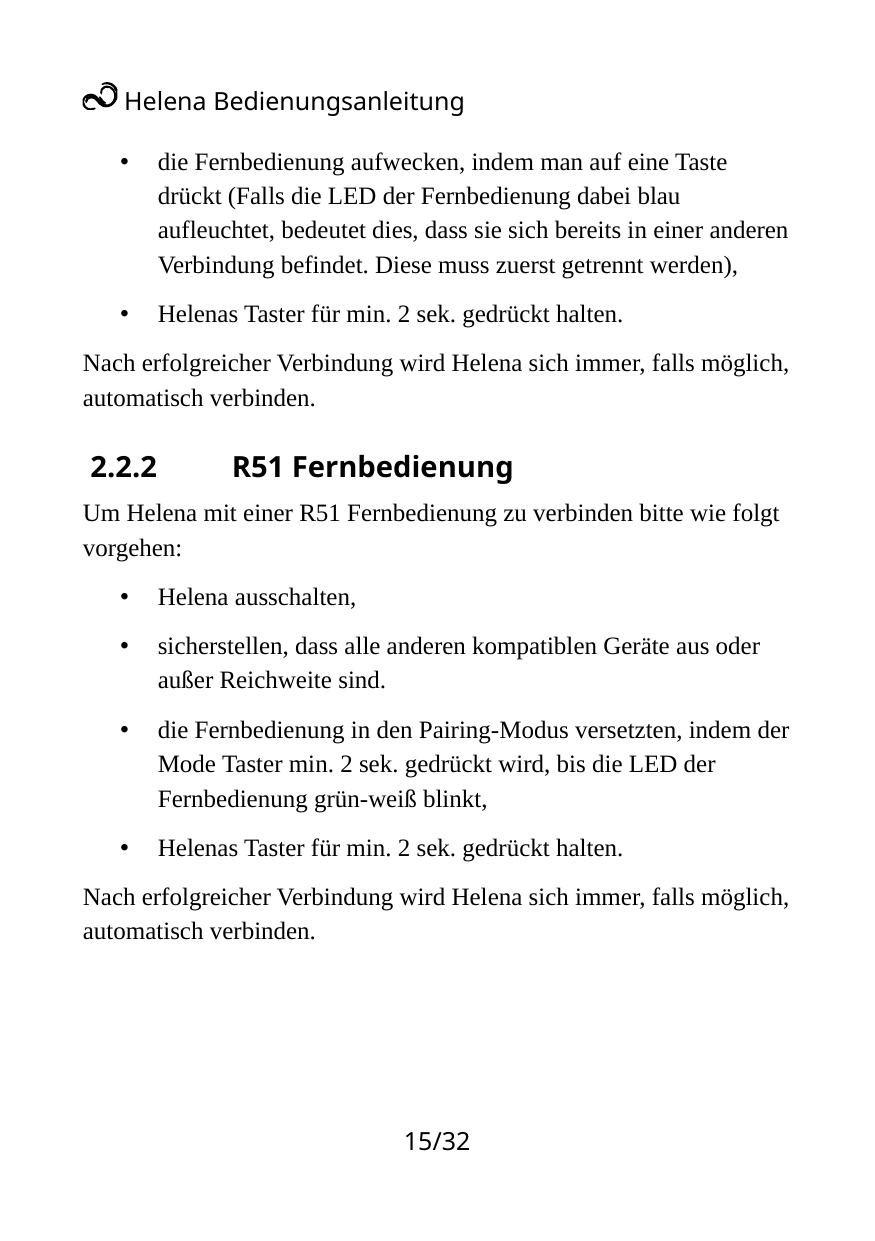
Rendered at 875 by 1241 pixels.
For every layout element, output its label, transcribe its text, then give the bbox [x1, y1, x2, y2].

text Nach erfolgreicher Verbindung wird Helena sich immer, falls möglich, automatisch verbinden. [83, 882, 791, 945]
subtitle R51 Fernbedienung [83, 446, 791, 486]
list Helena ausschalten, [120, 582, 791, 611]
text Nach erfolgreicher Verbindung wird Helena sich immer, falls möglich, automatisch verbinden. [83, 348, 791, 411]
list sicherstellen, dass alle anderen kompatiblen Geräte aus oder außer Reichweite sind. [120, 631, 791, 694]
list die Fernbedienung in den Pairing-Modus versetzten, indem der Mode Taster min. 2 sek. gedrückt wird, bis die LED der Fernbedienung grün-weiß blinkt, [120, 715, 791, 812]
text Um Helena mit einer R51 Fernbedienung zu verbinden bitte wie folgt vorgehen: [83, 498, 791, 562]
list Helenas Taster für min. 2 sek. gedrückt halten. [120, 833, 791, 861]
list die Fernbedienung aufwecken, indem man auf eine Taste drückt (Falls die LED der Fernbedienung dabei blau aufleuchtet, bedeutet dies, dass sie sich bereits in einer anderen Verbindung befindet. Diese muss zuerst getrennt werden), [120, 147, 791, 279]
list Helenas Taster für min. 2 sek. gedrückt halten. [120, 299, 791, 328]
